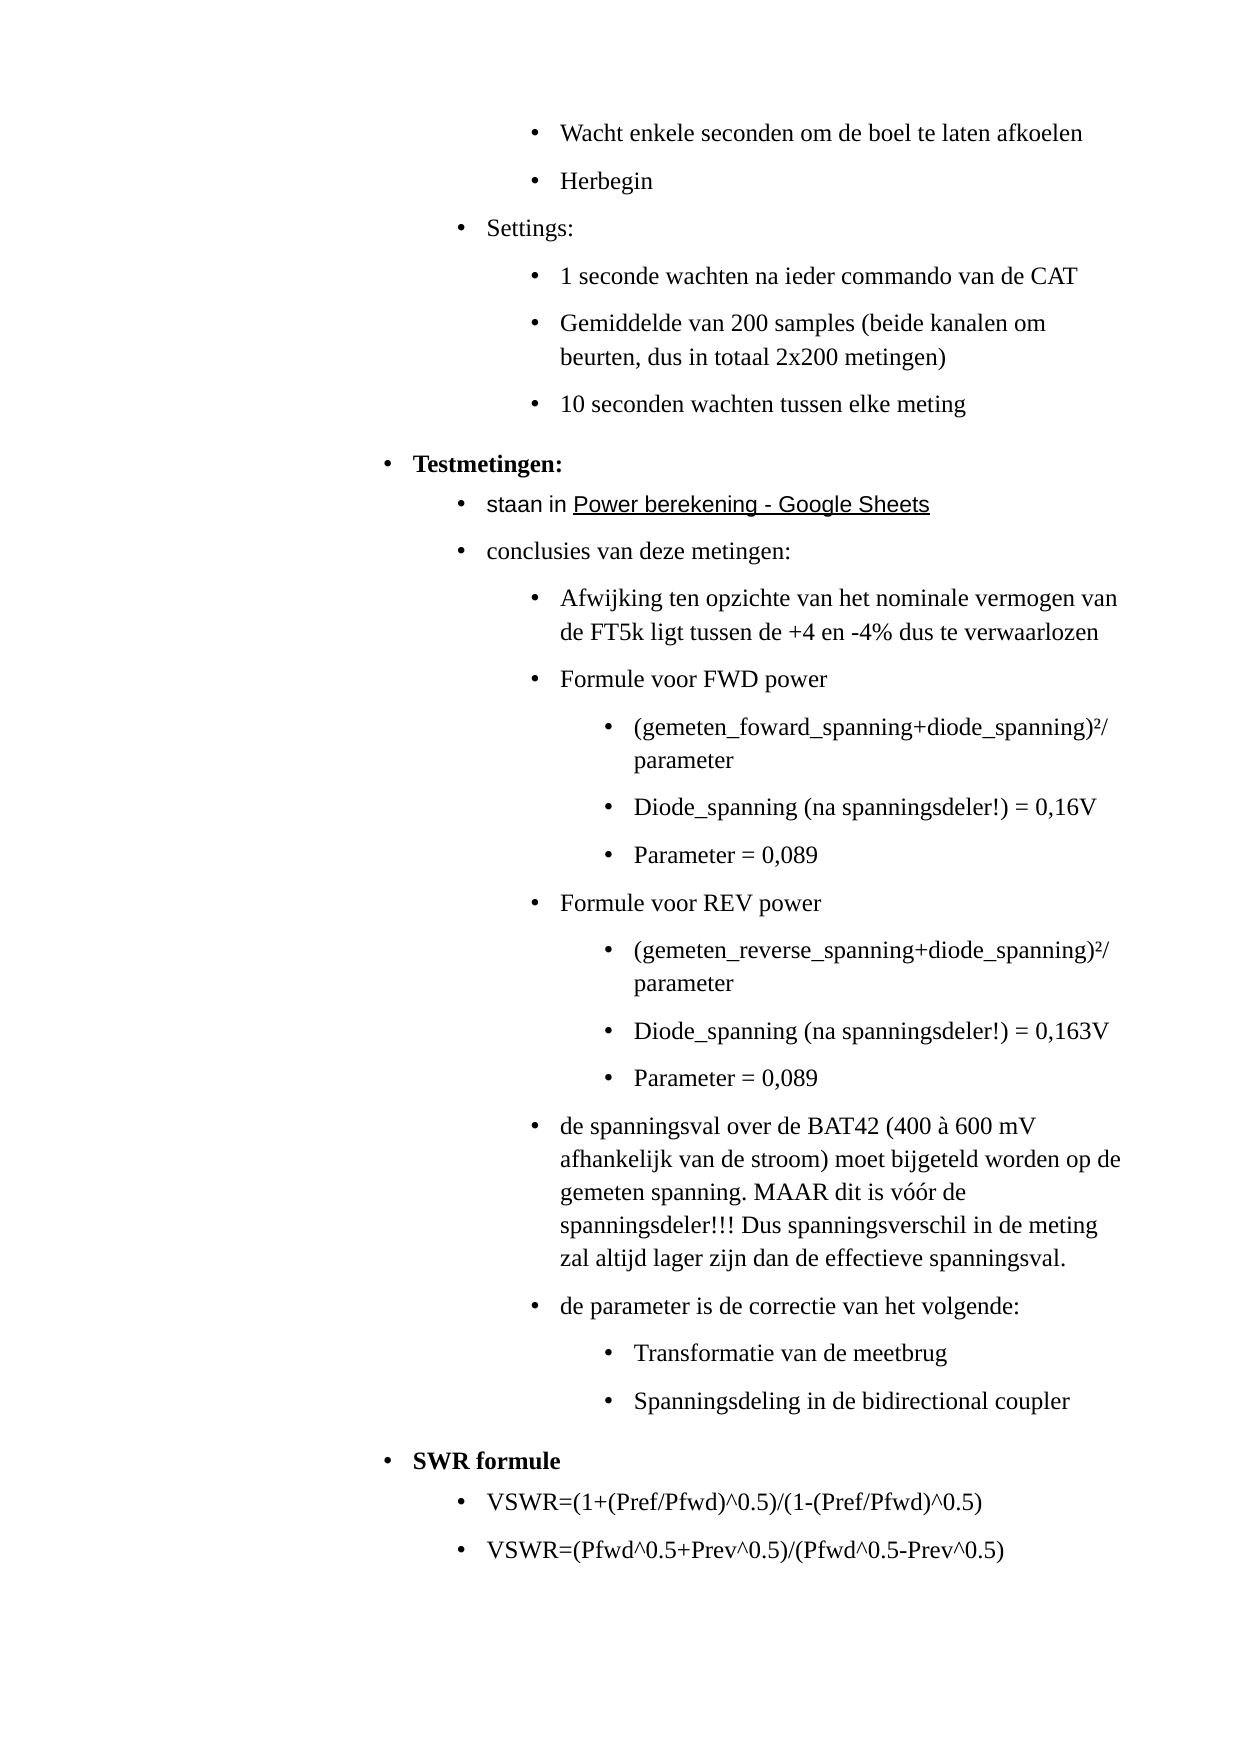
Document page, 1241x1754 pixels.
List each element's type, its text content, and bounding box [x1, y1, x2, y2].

list Afwijking ten opzichte van het nominale vermogen van de FT5k ligt tussen de +4 en -4% dus te verwaarlozen [531, 583, 1122, 645]
list (gemeten_reverse_spanning+diode_spanning)²/parameter [604, 935, 1122, 997]
list Wacht enkele seconden om de boel te laten afkoelen [531, 118, 1122, 147]
list Gemiddelde van 200 samples (beide kanalen om beurten, dus in totaal 2x200 metingen) [531, 308, 1122, 370]
list de parameter is de correctie van het volgende: [531, 1291, 1122, 1319]
list 10 seconden wachten tussen elke meting [531, 389, 1122, 418]
subtitle SWR formule [383, 1446, 1122, 1475]
list Parameter = 0,089 [604, 840, 1122, 869]
list Spanningsdeling in de bidirectional coupler [604, 1386, 1122, 1415]
list staan in Power berekening - Google Sheets [457, 491, 1122, 517]
list 1 seconde wachten na ieder commando van de CAT [531, 261, 1122, 290]
list Formule voor FWD power [531, 664, 1122, 693]
list Settings: [457, 213, 1122, 242]
list Parameter = 0,089 [604, 1063, 1122, 1092]
list VSWR=(1+(Pref/Pfwd)^0.5)/(1-(Pref/Pfwd)^0.5) [457, 1487, 1122, 1516]
list Herbegin [531, 166, 1122, 194]
subtitle Testmetingen: [383, 449, 1122, 478]
list Formule voor REV power [531, 888, 1122, 916]
list conclusies van deze metingen: [457, 536, 1122, 565]
list Diode_spanning (na spanningsdeler!) = 0,163V [604, 1016, 1122, 1044]
list VSWR=(Pfwd^0.5+Prev^0.5)/(Pfwd^0.5-Prev^0.5) [457, 1535, 1122, 1564]
list de spanningsval over de BAT42 (400 à 600 mV afhankelijk van de stroom) moet bijgeteld worden op de gemeten spanning. MAAR dit is vóór de spanningsdeler!!! Dus spanningsverschil in de meting zal altijd lager zijn dan de effectieve spanningsval. [531, 1111, 1122, 1272]
list (gemeten_foward_spanning+diode_spanning)²/parameter [604, 712, 1122, 773]
list Transformatie van de meetbrug [604, 1338, 1122, 1367]
list Diode_spanning (na spanningsdeler!) = 0,16V [604, 792, 1122, 821]
